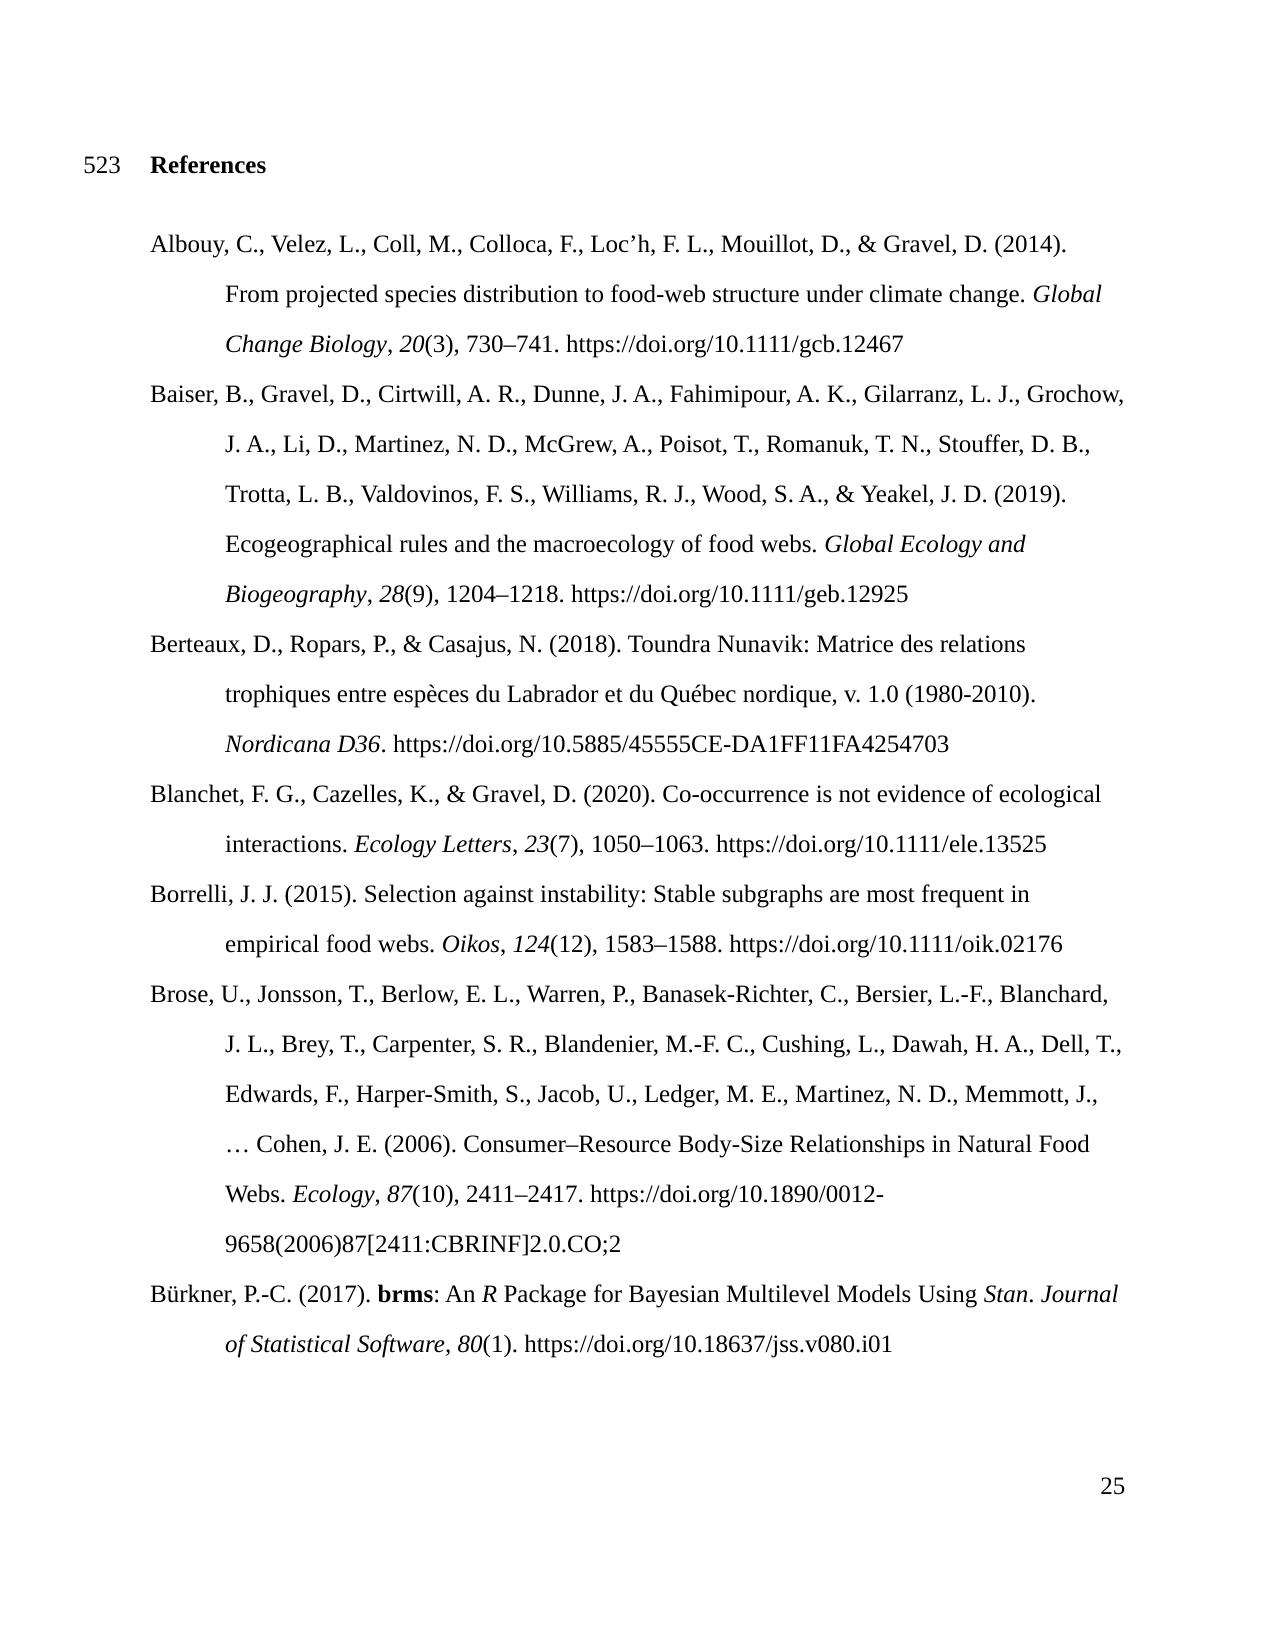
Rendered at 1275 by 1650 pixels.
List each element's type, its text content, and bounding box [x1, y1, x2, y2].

text Baiser, B., Gravel, D., Cirtwill, A. R., Dunne, J. A., Fahimipour, A. K., Gilarranz, L. J., Grochow, J. A., Li, D., Martinez, N. D., McGrew, A., Poisot, T., Romanuk, T. N., Stouffer, D. B., Trotta, L. B., Valdovinos, F. S., Williams, R. J., Wood, S. A., & Yeakel, J. D. (2019). Ecogeographical rules and the macroecology of food webs. Global Ecology and Biogeography, 28(9), 1204–1218. https://doi.org/10.1111/geb.12925 [150, 357, 1125, 607]
text Blanchet, F. G., Cazelles, K., & Gravel, D. (2020). Co-occurrence is not evidence of ecological interactions. Ecology Letters, 23(7), 1050–1063. https://doi.org/10.1111/ele.13525 [150, 757, 1125, 857]
text References [150, 150, 1125, 179]
text Bürkner, P.-C. (2017). brms: An R Package for Bayesian Multilevel Models Using Stan. Journal of Statistical Software, 80(1). https://doi.org/10.18637/jss.v080.i01 [150, 1257, 1125, 1357]
text Borrelli, J. J. (2015). Selection against instability: Stable subgraphs are most frequent in empirical food webs. Oikos, 124(12), 1583–1588. https://doi.org/10.1111/oik.02176 [150, 857, 1125, 957]
text Berteaux, D., Ropars, P., & Casajus, N. (2018). Toundra Nunavik: Matrice des relations trophiques entre espèces du Labrador et du Québec nordique, v. 1.0 (1980-2010). Nordicana D36. https://doi.org/10.5885/45555CE-DA1FF11FA4254703 [150, 607, 1125, 757]
text Brose, U., Jonsson, T., Berlow, E. L., Warren, P., Banasek-Richter, C., Bersier, L.-F., Blanchard, J. L., Brey, T., Carpenter, S. R., Blandenier, M.-F. C., Cushing, L., Dawah, H. A., Dell, T., Edwards, F., Harper-Smith, S., Jacob, U., Ledger, M. E., Martinez, N. D., Memmott, J., … Cohen, J. E. (2006). Consumer–Resource Body-Size Relationships in Natural Food Webs. Ecology, 87(10), 2411–2417. https://doi.org/10.1890/0012-9658(2006)87[2411:CBRINF]2.0.CO;2 [150, 957, 1125, 1257]
text Albouy, C., Velez, L., Coll, M., Colloca, F., Loc’h, F. L., Mouillot, D., & Gravel, D. (2014). From projected species distribution to food-web structure under climate change. Global Change Biology, 20(3), 730–741. https://doi.org/10.1111/gcb.12467 [150, 207, 1125, 357]
